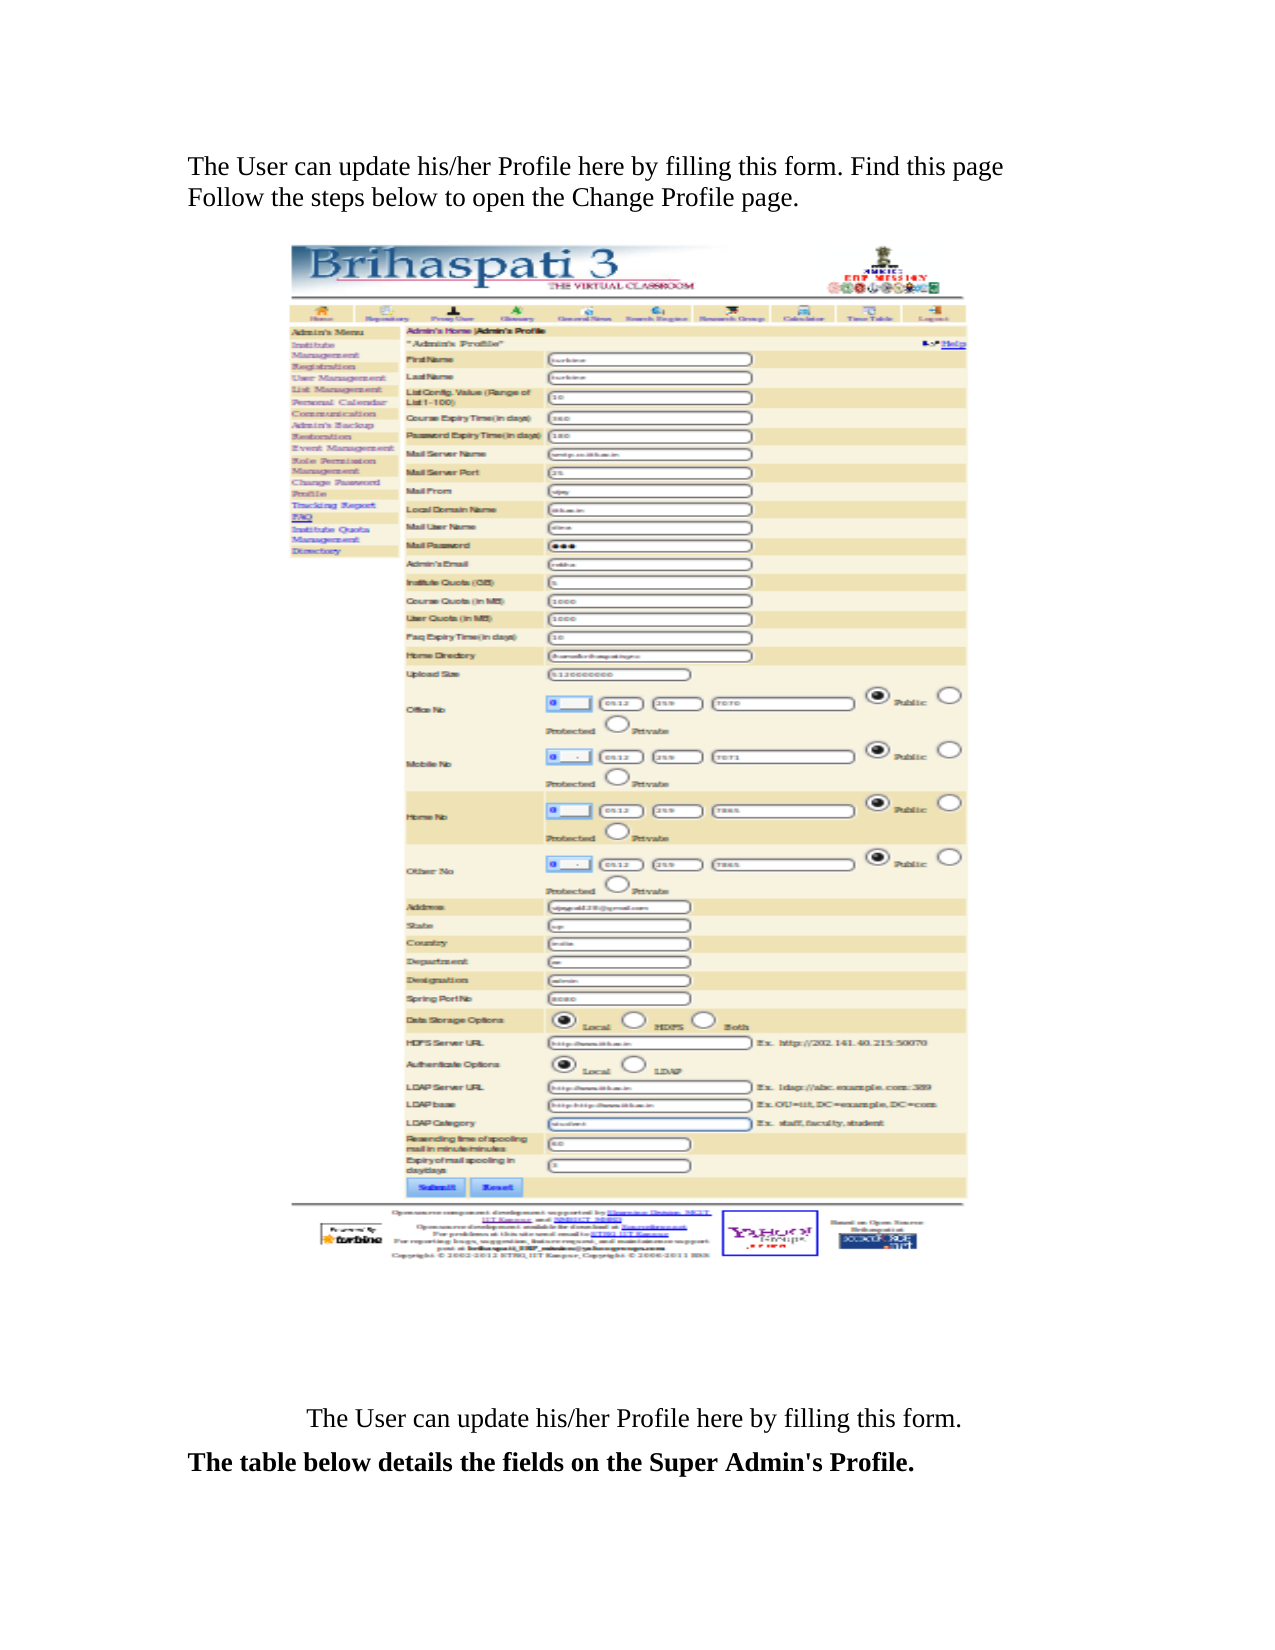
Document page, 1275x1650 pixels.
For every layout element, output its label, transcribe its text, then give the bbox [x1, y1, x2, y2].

picture [284, 241, 991, 1282]
text The User can update his/her Profile here by filling this form. [187, 1402, 1087, 1433]
text The User can update his/her Profile here by filling this form. Find this page Follow the steps below to open the Change Profile page. [187, 150, 1087, 212]
text The table below details the fields on the Super Admin's Profile. [187, 1446, 1087, 1477]
